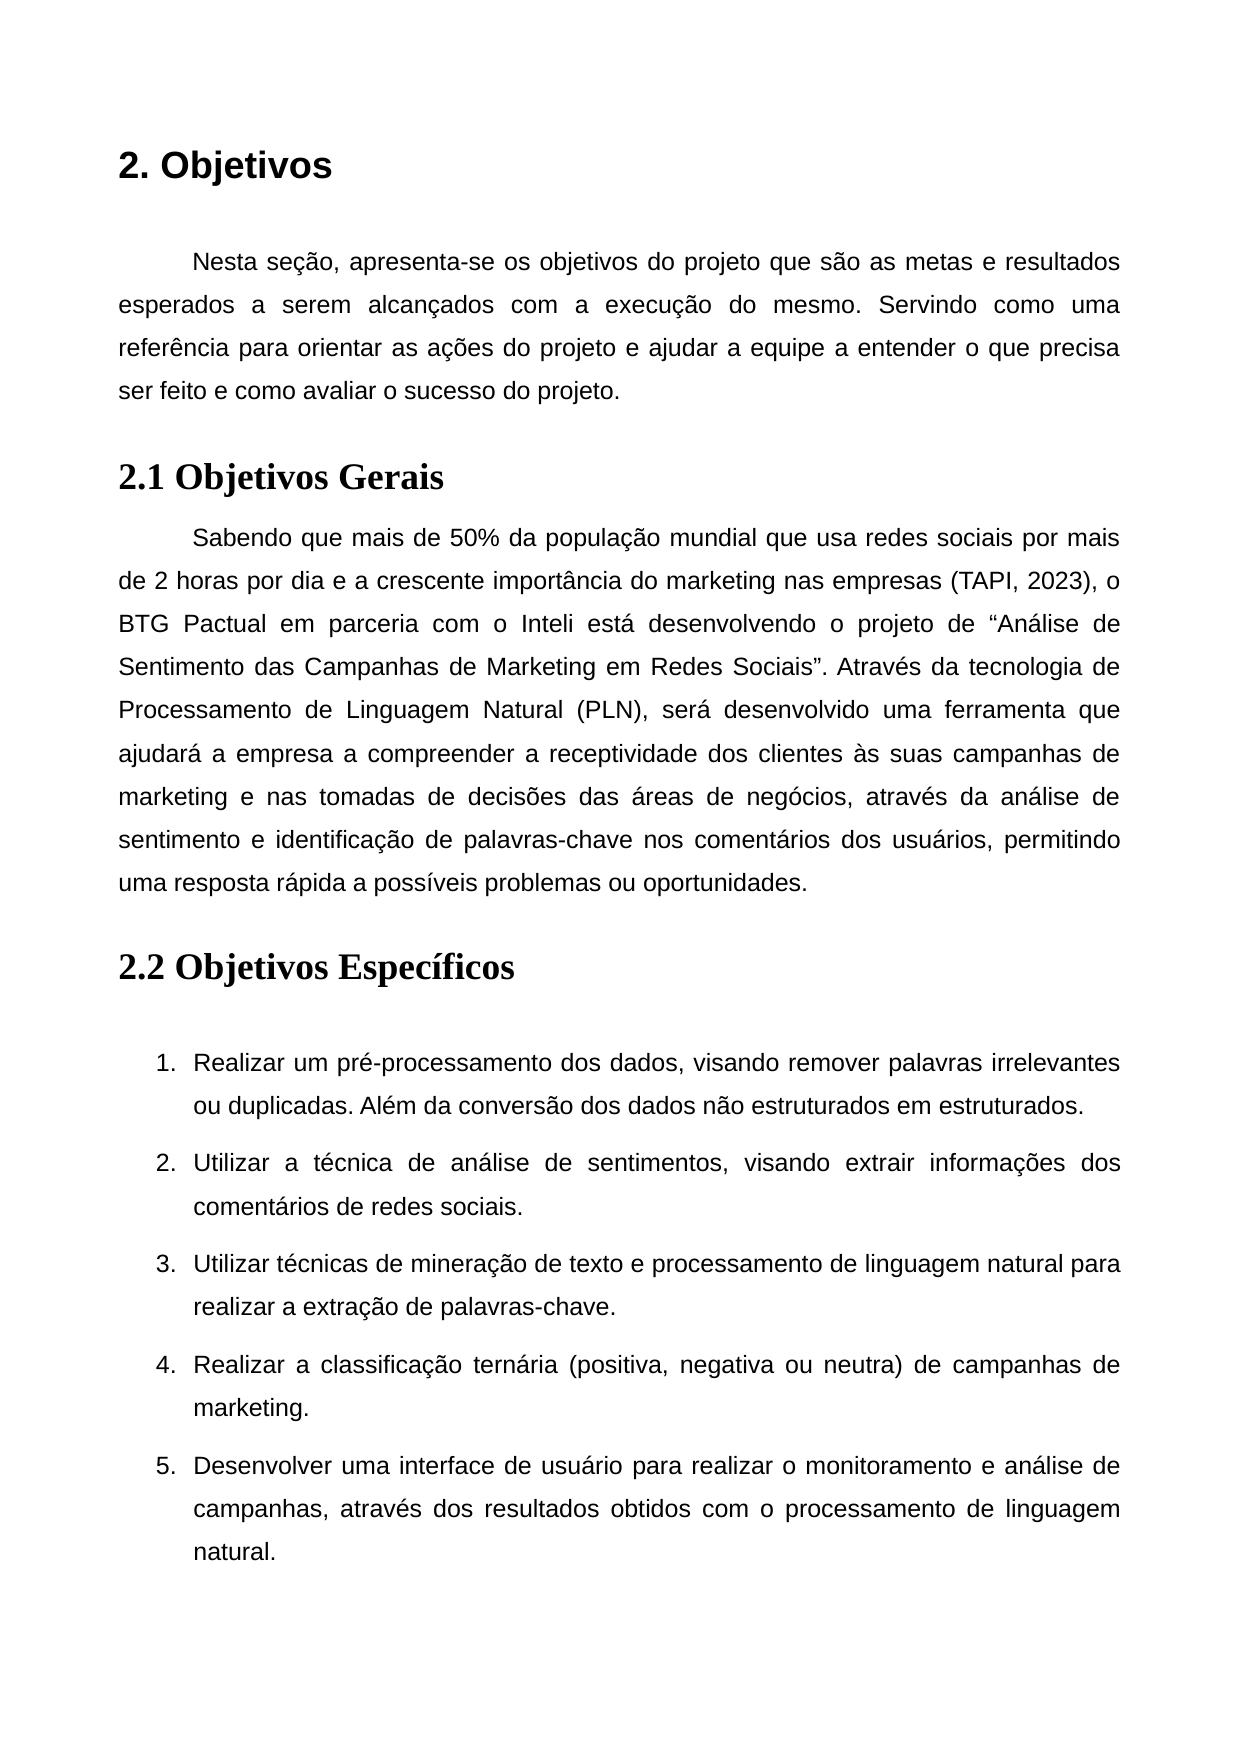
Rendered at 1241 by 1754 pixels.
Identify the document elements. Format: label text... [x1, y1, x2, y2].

subtitle 2.1 Objetivos Gerais [118, 455, 1122, 498]
list Desenvolver uma interface de usuário para realizar o monitoramento e análise de campanhas, através dos resultados obtidos com o processamento de linguagem natural. [156, 1451, 1122, 1566]
list Utilizar técnicas de mineração de texto e processamento de linguagem natural para realizar a extração de palavras-chave. [156, 1249, 1122, 1321]
subtitle 2.2 Objetivos Específicos [118, 944, 1122, 987]
text Sabendo que mais de 50% da população mundial que usa redes sociais por mais de 2 horas por dia e a crescente importância do marketing nas empresas (TAPI, 2023), o BTG Pactual em parceria com o Inteli está desenvolvendo o projeto de “Análise de Sentimento das Campanhas de Marketing em Redes Sociais”. Através da tecnologia de Processamento de Linguagem Natural (PLN), será desenvolvido uma ferramenta que ajudará a empresa a compreender a receptividade dos clientes às suas campanhas de marketing e nas tomadas de decisões das áreas de negócios, através da análise de sentimento e identificação de palavras-chave nos comentários dos usuários, permitindo uma resposta rápida a possíveis problemas ou oportunidades. [118, 523, 1122, 897]
list Utilizar a técnica de análise de sentimentos, visando extrair informações dos comentários de redes sociais. [156, 1148, 1122, 1220]
list Realizar um pré-processamento dos dados, visando remover palavras irrelevantes ou duplicadas. Além da conversão dos dados não estruturados em estruturados. [156, 1048, 1122, 1119]
subtitle 2. Objetivos [118, 143, 1122, 187]
text Nesta seção, apresenta-se os objetivos do projeto que são as metas e resultados esperados a serem alcançados com a execução do mesmo. Servindo como uma referência para orientar as ações do projeto e ajudar a equipe a entender o que precisa ser feito e como avaliar o sucesso do projeto. [118, 247, 1122, 405]
list Realizar a classificação ternária (positiva, negativa ou neutra) de campanhas de marketing. [156, 1350, 1122, 1422]
